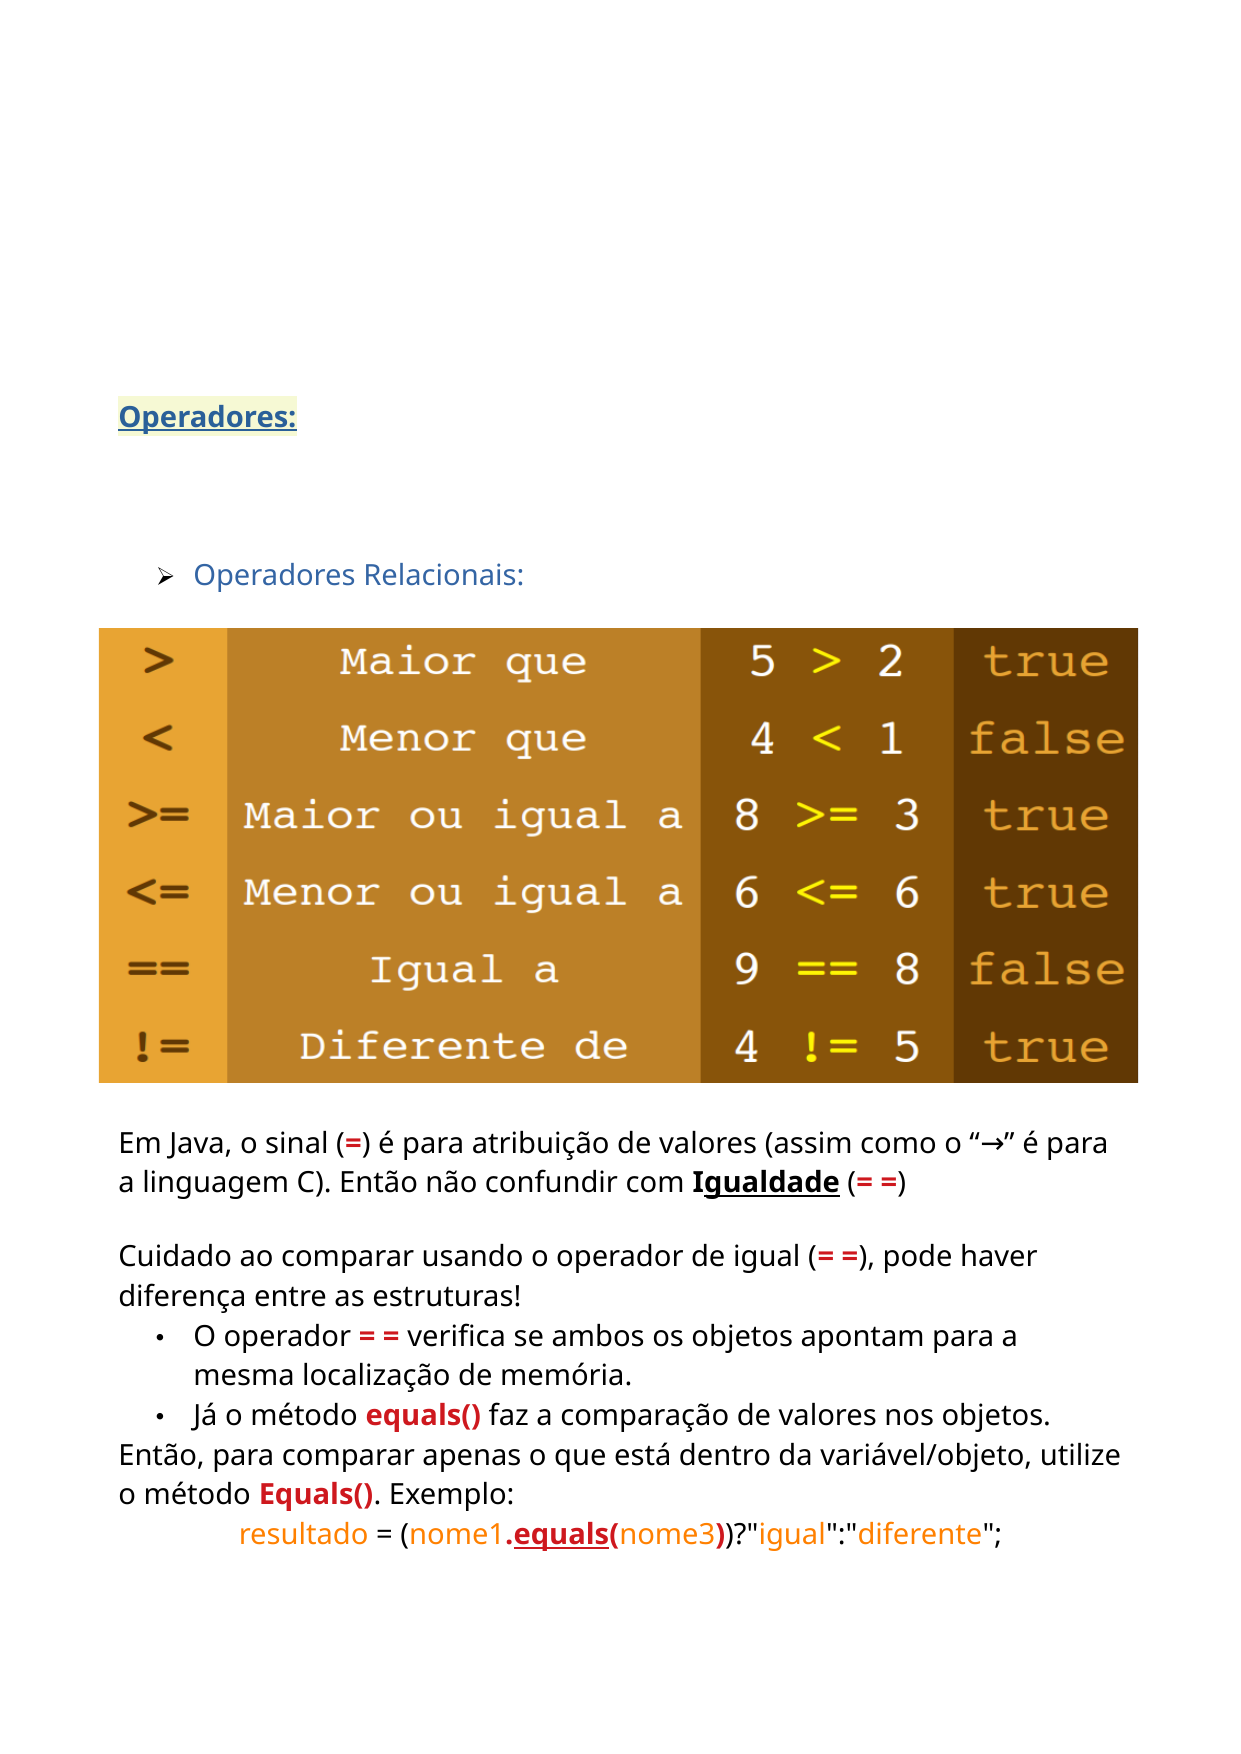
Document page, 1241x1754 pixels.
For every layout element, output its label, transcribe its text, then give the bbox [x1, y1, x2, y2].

list Operadores Relacionais: [156, 555, 1122, 594]
list O operador = = verifica se ambos os objetos apontam para a mesma localização de memória. [156, 1315, 1122, 1394]
text Em Java, o sinal (=) é para atribuição de valores (assim como o “→” é para a linguagem C). Então não confundir com Igualdade (= =) [118, 1083, 1122, 1201]
text Operadores: [118, 396, 1122, 436]
text Cuidado ao comparar usando o operador de igual (= =), pode haver diferença entre as estruturas! [118, 1235, 1122, 1315]
text Então, para comparar apenas o que está dentro da variável/objeto, utilize o método Equals(). Exemplo: [118, 1434, 1122, 1513]
list Já o método equals() faz a comparação de valores nos objetos. [156, 1394, 1122, 1434]
text resultado = (nome1.equals(nome3))?"igual":"diferente"; [118, 1513, 1122, 1553]
picture [98, 628, 1139, 1083]
